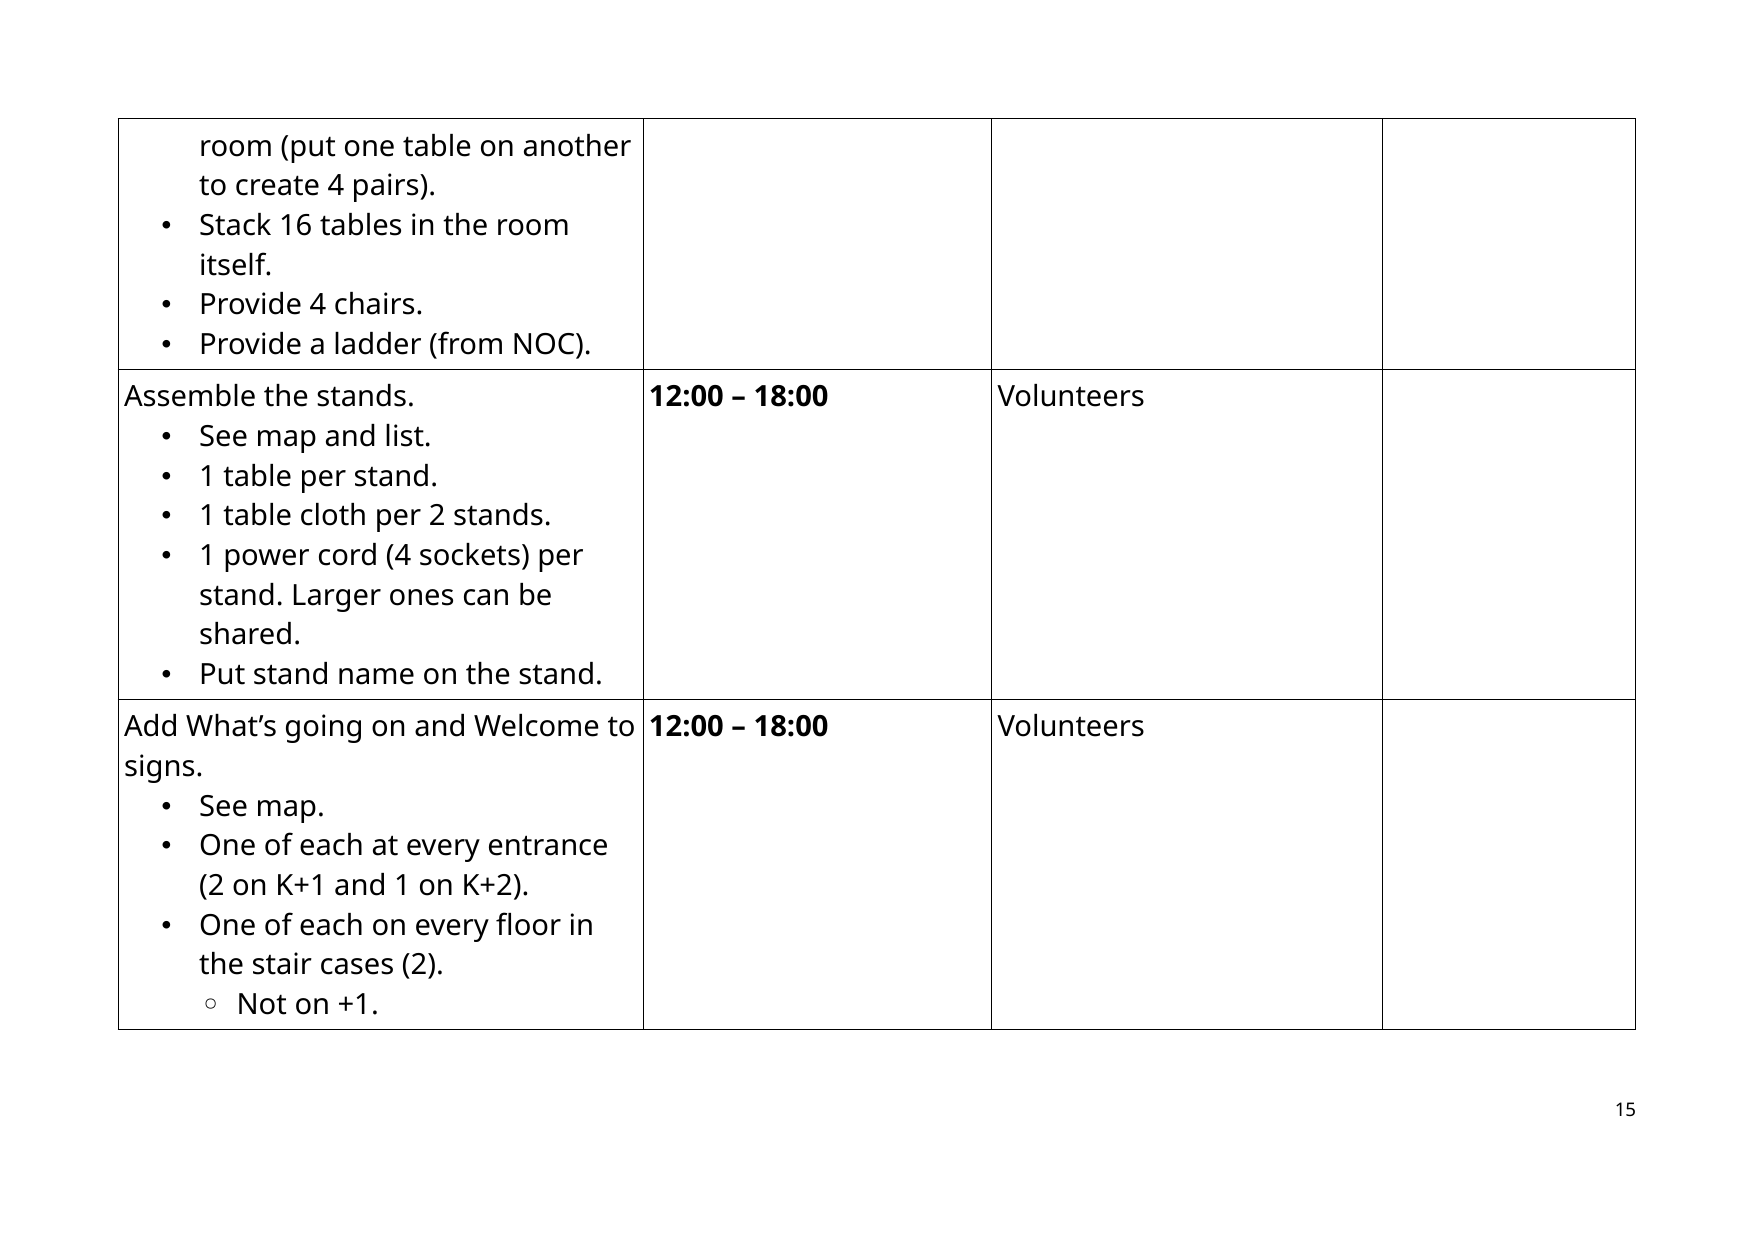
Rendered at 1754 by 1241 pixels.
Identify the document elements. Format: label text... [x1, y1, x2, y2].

table_cell Assemble the stands. See map and list. 1 table per stand. 1 table cloth per 2 stands. 1 power cord (4 sockets) per stand. Larger ones can be shared. Put stand name on the stand. [119, 370, 643, 699]
table_cell [644, 119, 991, 369]
table_cell [1383, 370, 1635, 699]
table_cell [992, 119, 1382, 369]
table_cell Volunteers [992, 700, 1382, 1029]
table_cell 12:00 – 18:00 [644, 700, 991, 1029]
table_cell [1383, 119, 1635, 369]
table_cell [1383, 700, 1635, 1029]
table_cell Volunteers [992, 370, 1382, 699]
table_cell Add What’s going on and Welcome to signs. See map. One of each at every entrance (2 on K+1 and 1 on K+2). One of each on every floor in the stair cases (2). Not on +1. +2 +3 +4 Note that “What’s going on” is different between Saturday and Sunday. [119, 700, 643, 1029]
table_cell 12:00 – 18:00 [644, 370, 991, 699]
table_cell room (put one table on another to create 4 pairs). Stack 16 tables in the room itself. Provide 4 chairs. Provide a ladder (from NOC). [119, 119, 643, 369]
